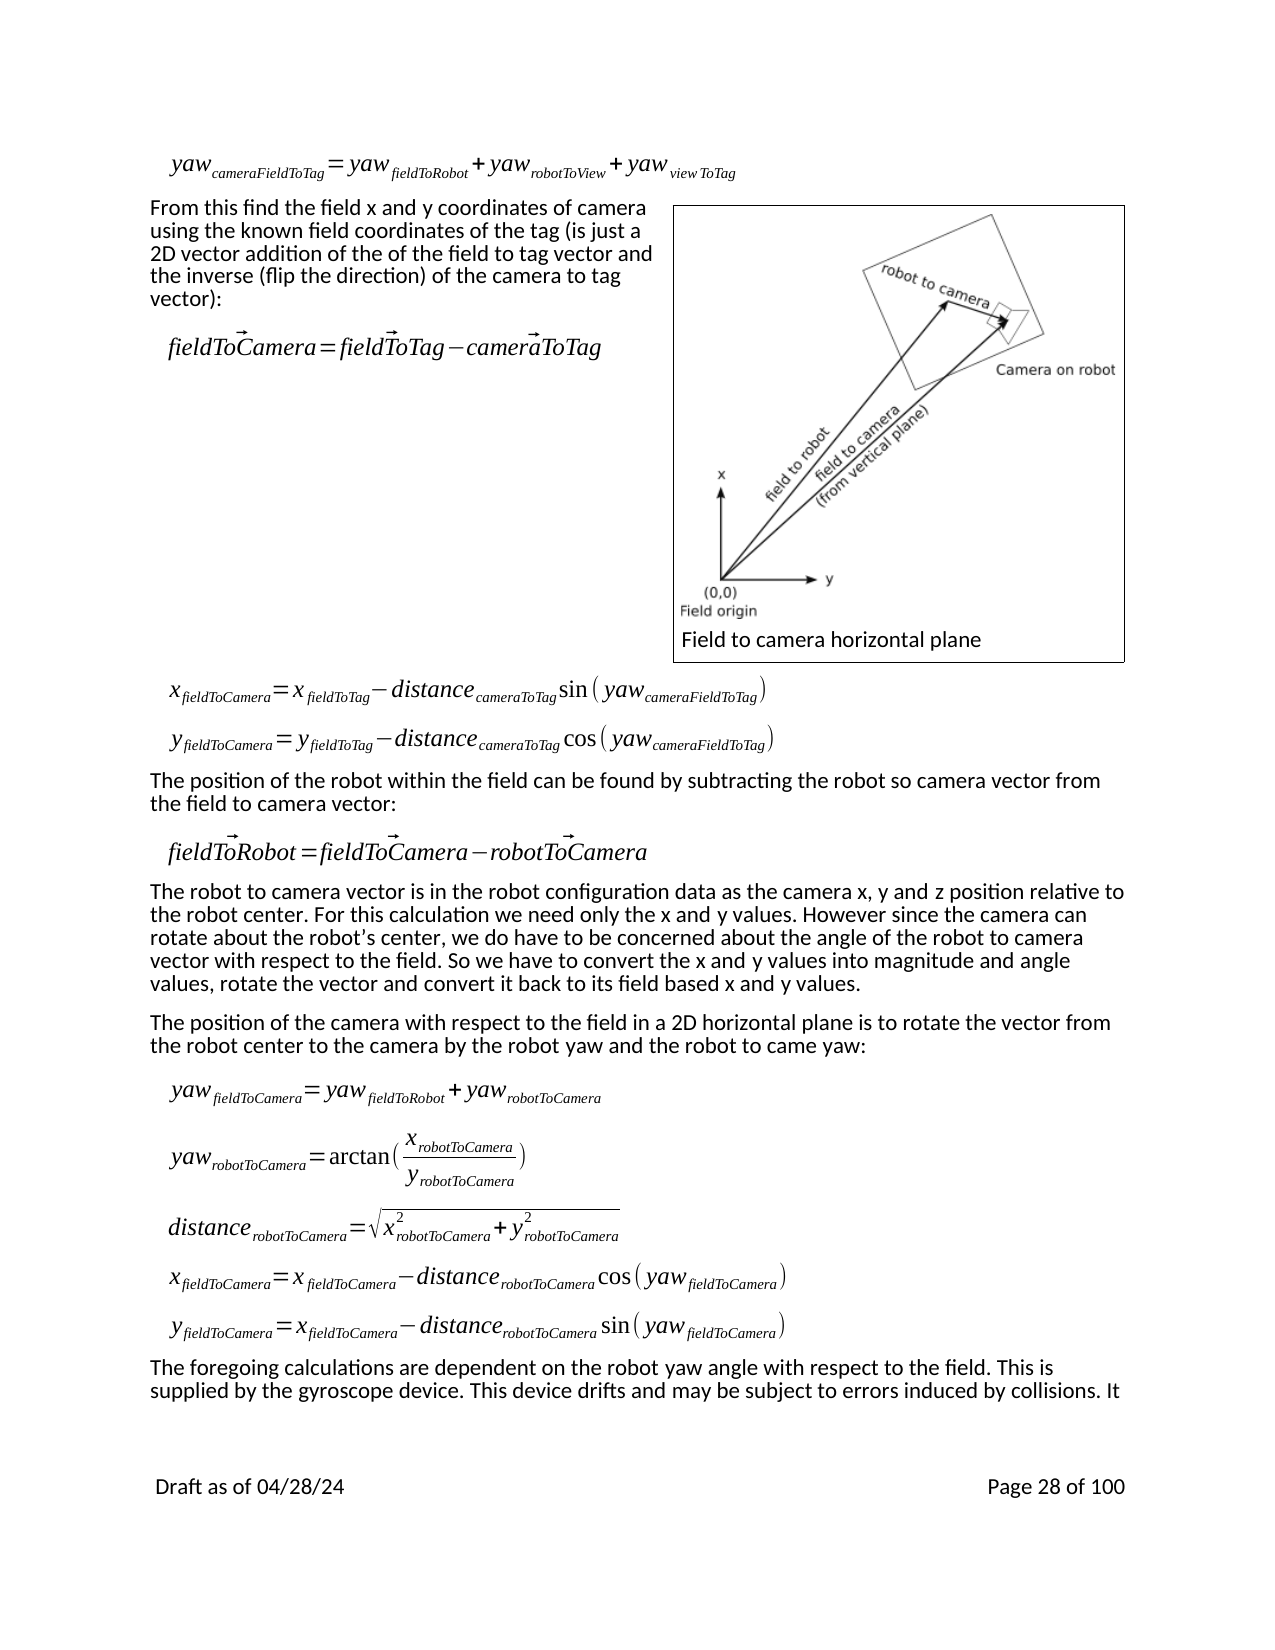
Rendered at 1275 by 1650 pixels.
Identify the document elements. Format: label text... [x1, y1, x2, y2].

picture [681, 214, 1116, 619]
text Field to camera horizontal plane [681, 619, 1115, 653]
text From this find the field x and y coordinates of camera using the known field coordinates of the tag (is just a 2D vector addition of the of the field to tag vector and the inverse (flip the direction) of the camera to tag vector): [150, 198, 1125, 662]
text The robot to camera vector is in the robot configuration data as the camera x, y and z position relative to the robot center. For this calculation we need only the x and y values. However since the camera can rotate about the robot’s center, we do have to be concerned about the angle of the robot to camera vector with respect to the field. So we have to convert the x and y values into magnitude and angle values, rotate the vector and convert it back to its field based x and y values. [150, 882, 1125, 997]
text The position of the camera with respect to the field in a 2D horizontal plane is to rotate the vector from the robot center to the camera by the robot yaw and the robot to came yaw: [150, 1013, 1125, 1059]
text The foregoing calculations are dependent on the robot yaw angle with respect to the field. This is supplied by the gyroscope device. This device drifts and may be subject to errors induced by collisions. It [150, 1358, 1125, 1404]
text The position of the robot within the field can be found by subtracting the robot so camera vector from the field to camera vector: [150, 771, 1125, 817]
